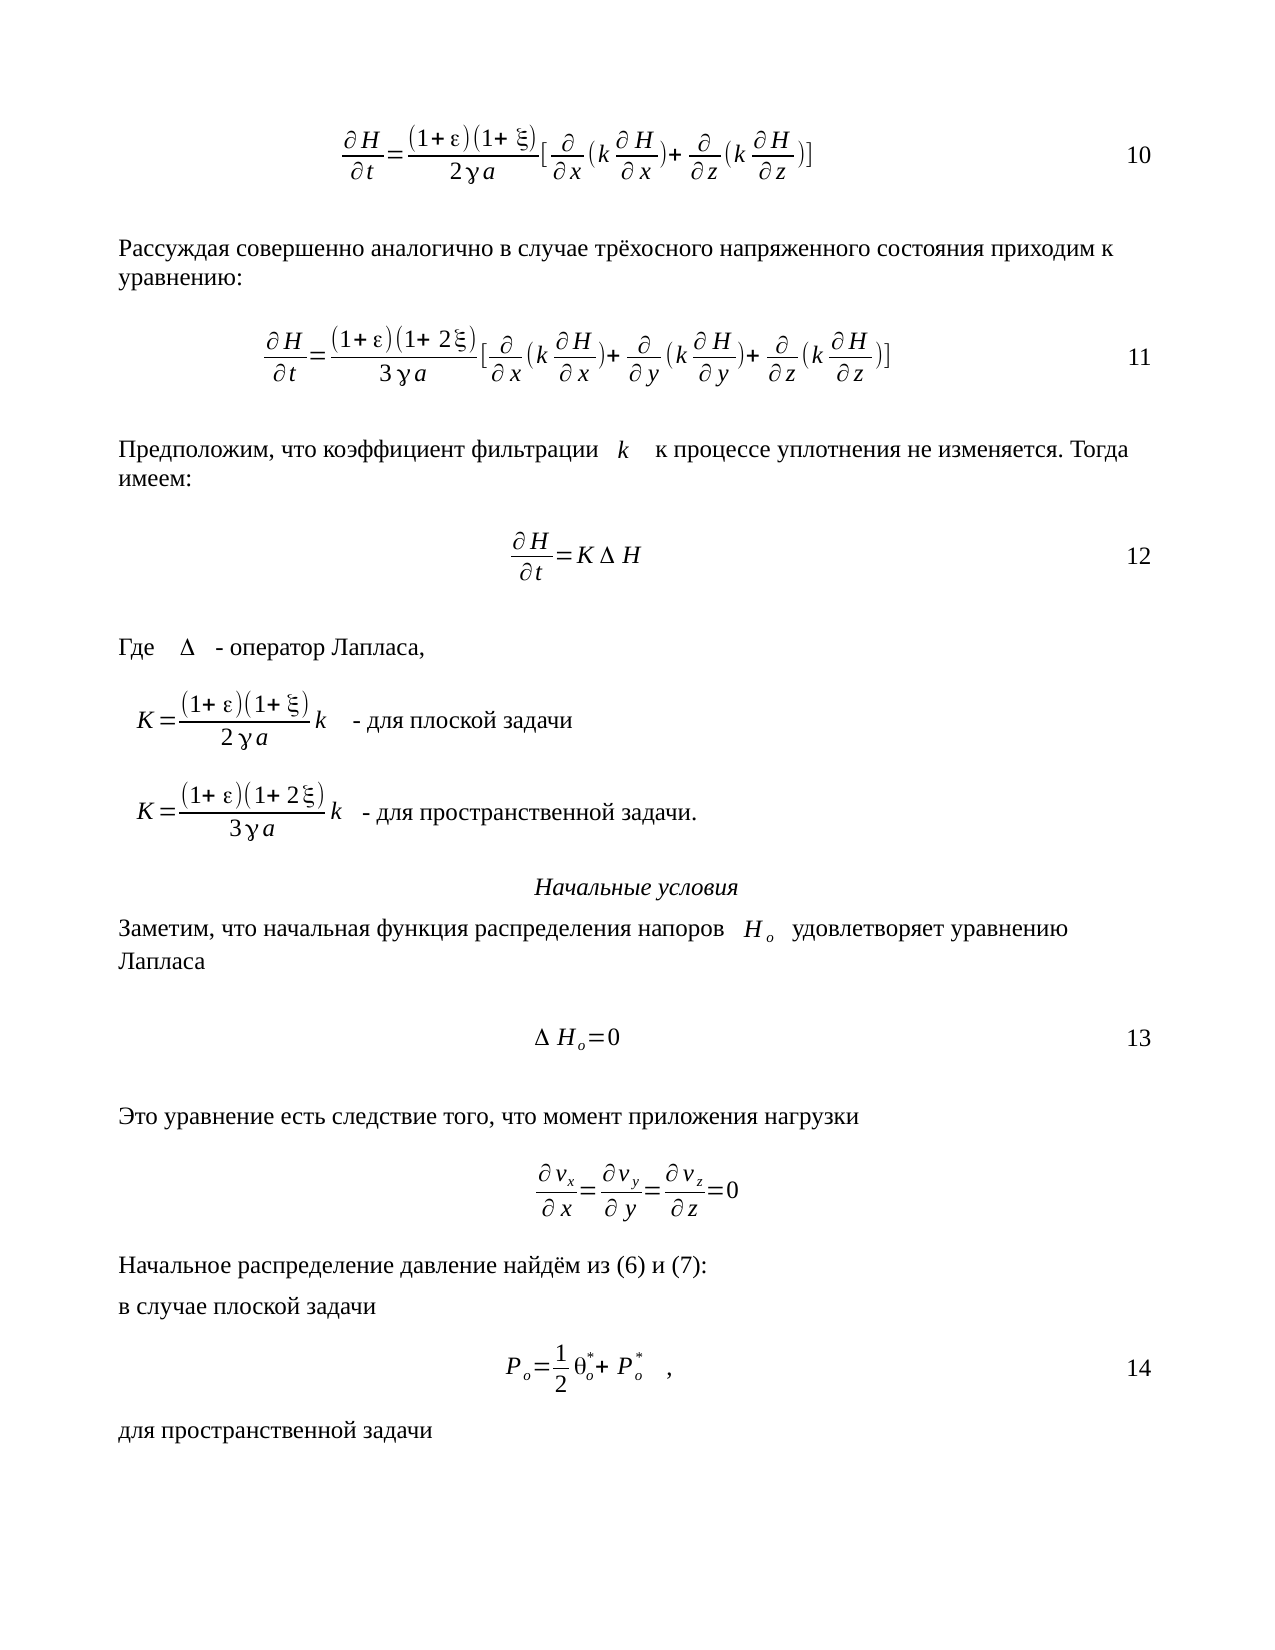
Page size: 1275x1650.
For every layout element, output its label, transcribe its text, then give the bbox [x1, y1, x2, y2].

text - для плоской задачи [118, 690, 1157, 752]
text для пространственной задачи [118, 1416, 1157, 1444]
table_header [118, 521, 1041, 604]
text Начальное распределение давление найдём из (6) и (7): [118, 1250, 1157, 1279]
text Где - оператор Лапласа, [118, 632, 1157, 661]
text Начальные условия [118, 872, 1157, 901]
table_header 11 [1041, 319, 1157, 406]
text Это уравнение есть следствие того, что момент приложения нагрузки [118, 1101, 1157, 1130]
table_header 13 [1041, 1016, 1157, 1072]
table_header 12 [1041, 521, 1157, 604]
text Заметим, что начальная функция распределения напоровудовлетворяет уравнению Лапласа [118, 913, 1157, 974]
table_header [118, 118, 1041, 204]
table_header , [118, 1333, 1041, 1416]
table_header 14 [1041, 1333, 1157, 1416]
table_header 10 [1041, 118, 1157, 204]
text Рассуждая совершенно аналогично в случае трёхосного напряженного состояния приходим к уравнению: [118, 233, 1157, 291]
table_header [118, 319, 1041, 406]
table_header [118, 1016, 1041, 1072]
text в случае плоской задачи [118, 1291, 1157, 1320]
text Предположим, что коэффициент фильтрации к процессе уплотнения не изменяется. Тогда имеем: [118, 434, 1157, 492]
text - для пространственной задачи. [118, 781, 1157, 843]
